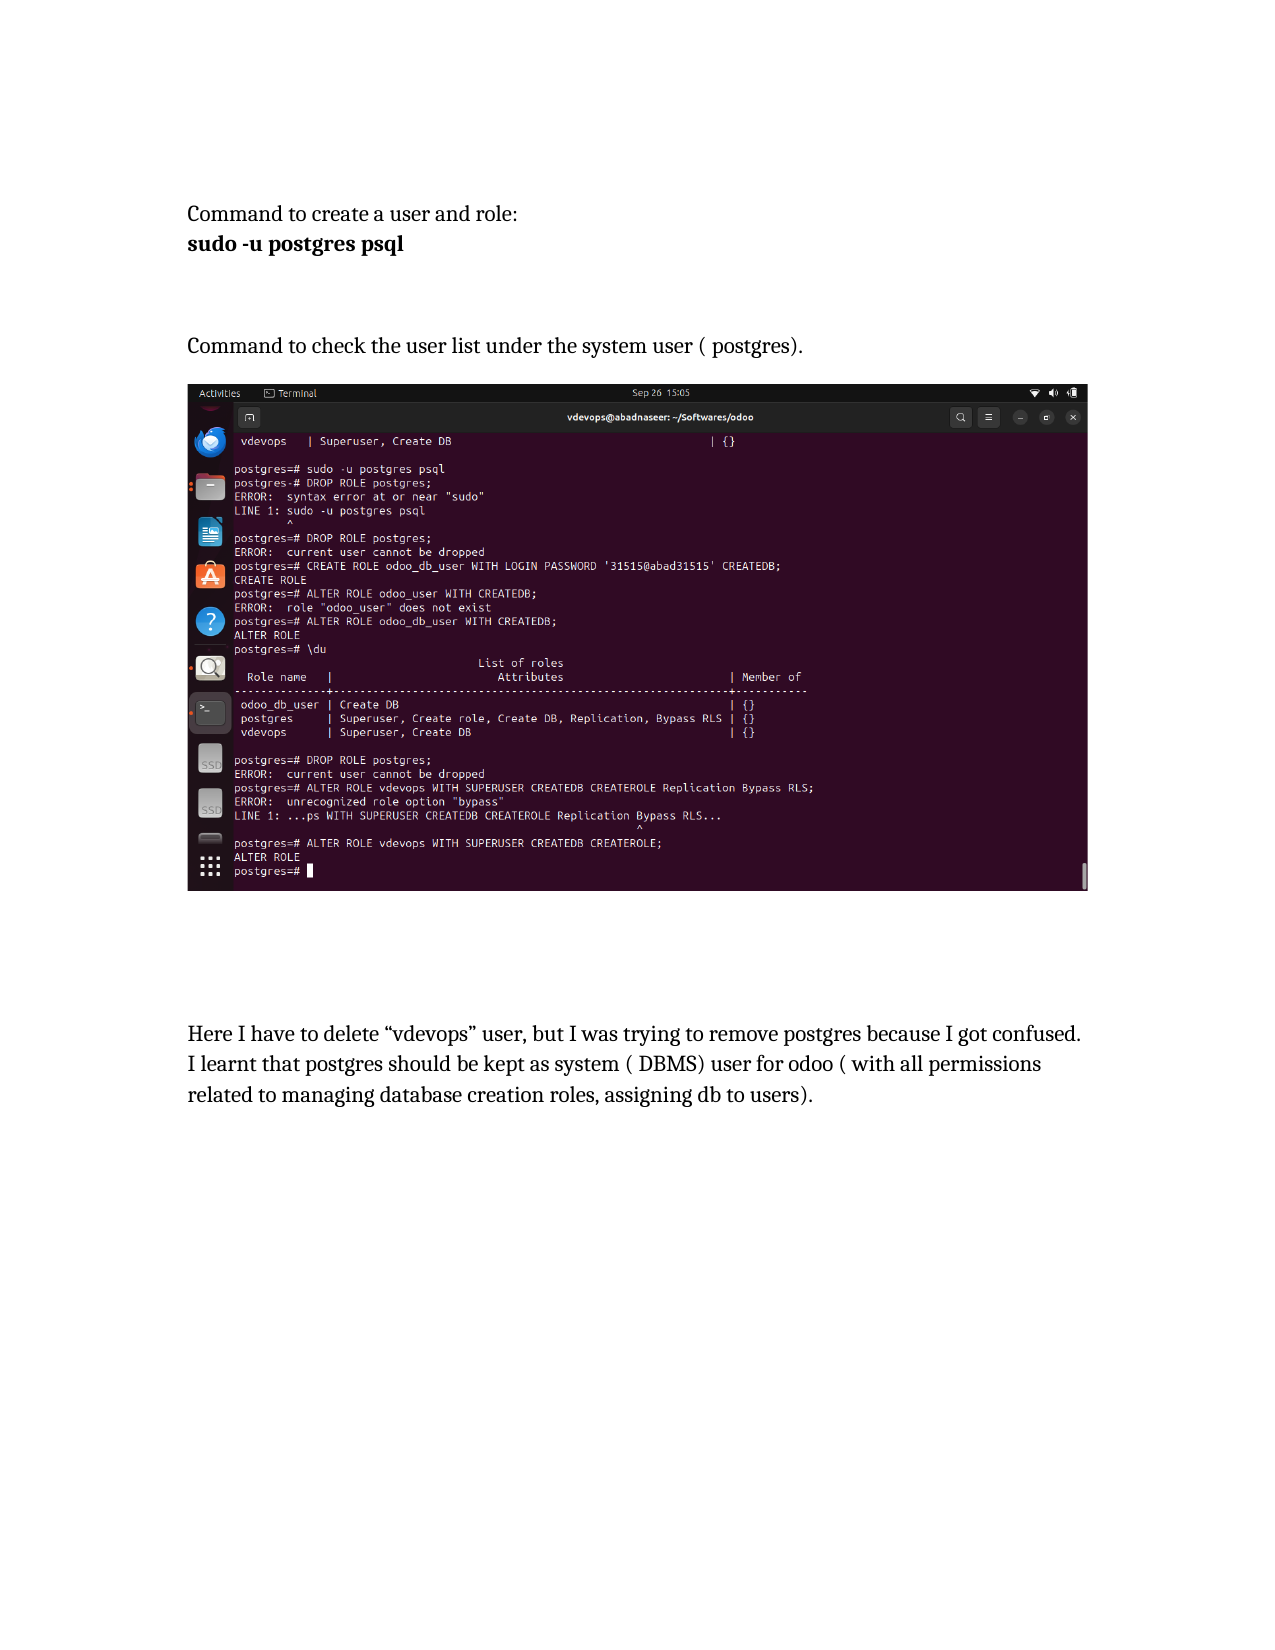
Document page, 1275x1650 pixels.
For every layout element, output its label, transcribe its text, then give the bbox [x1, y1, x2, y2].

picture [187, 384, 1088, 891]
text Command to check the user list under the system user ( postgres). [187, 333, 1087, 360]
text Here I have to delete “vdevops” user, but I was trying to remove postgres because I got confused. I learnt that postgres should be kept as system ( DBMS) user for odoo ( with all permissions related to managing database creation roles, assigning db to users). [187, 1021, 1087, 1108]
text Command to create a user and role: sudo -u postgres psql [187, 201, 1087, 258]
